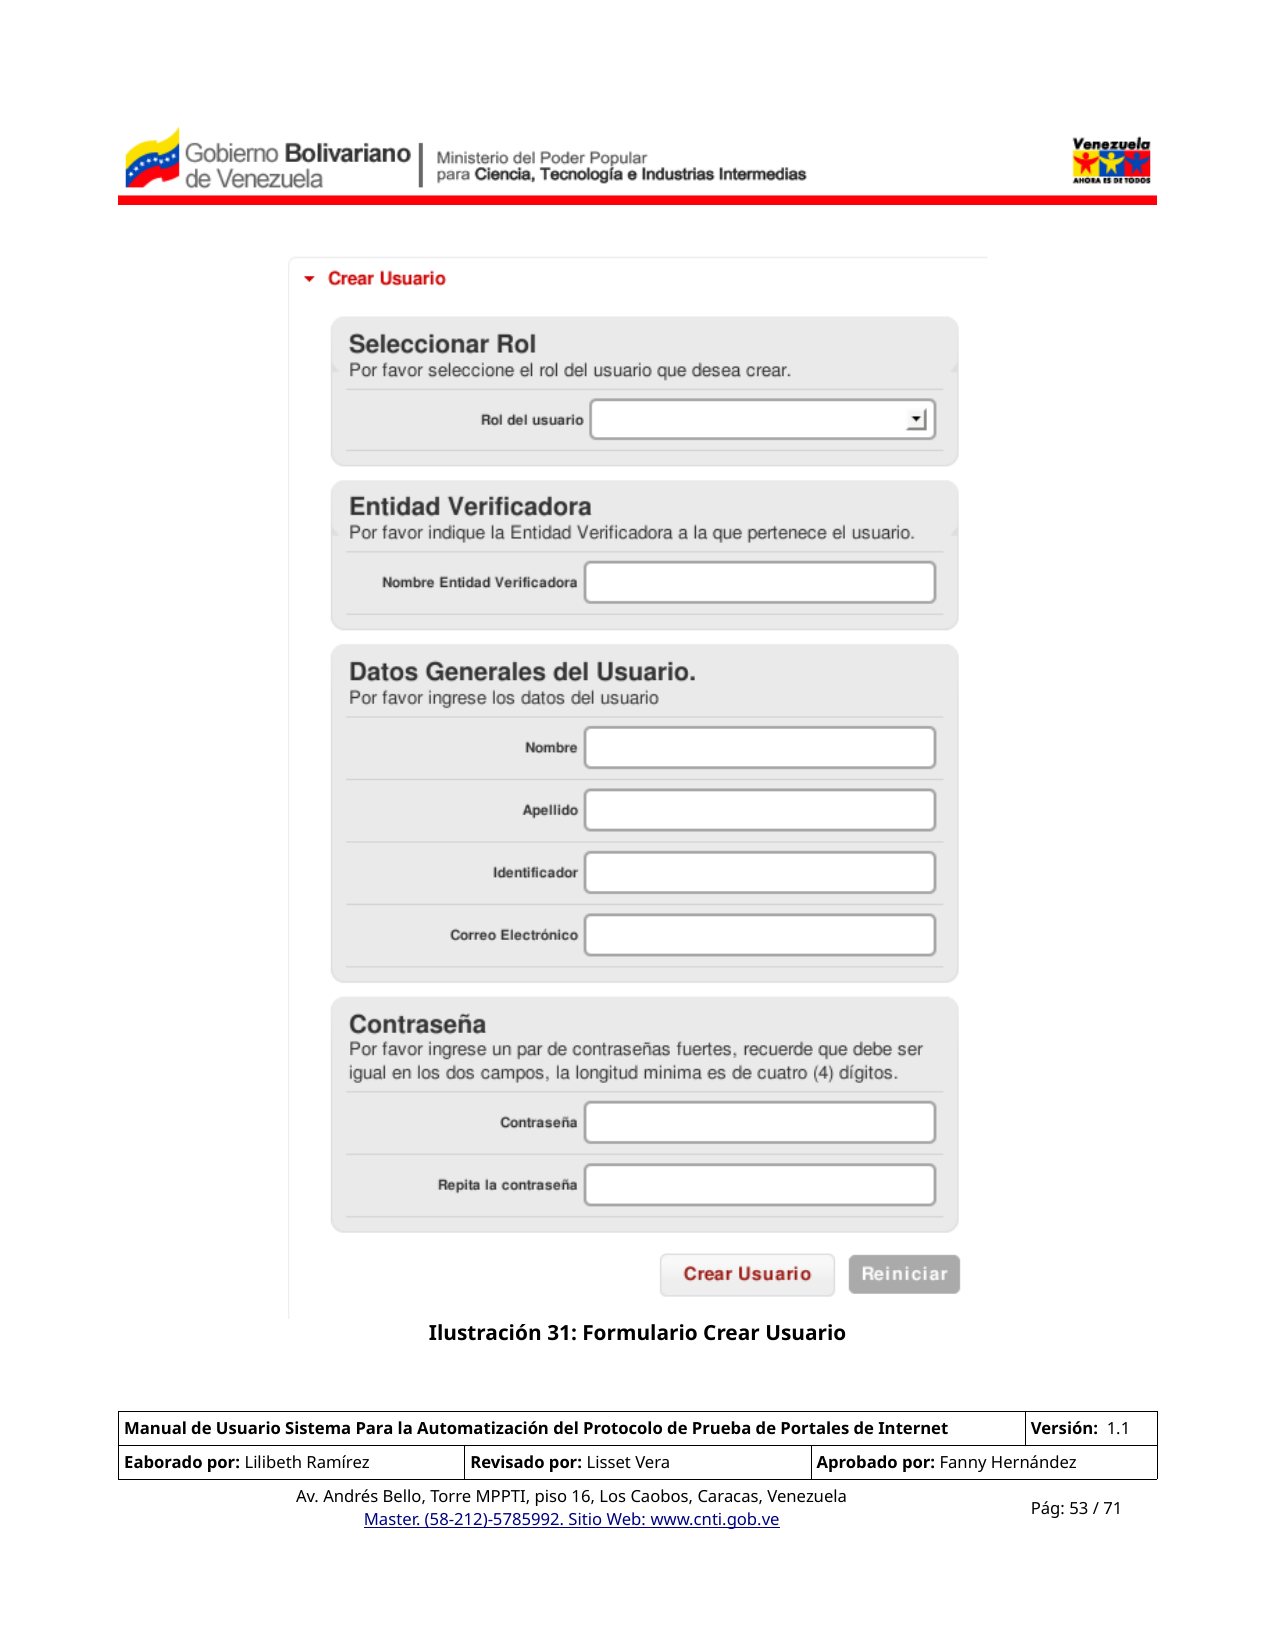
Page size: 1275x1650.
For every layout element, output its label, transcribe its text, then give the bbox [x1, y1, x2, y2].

text Ilustración 31: Formulario Crear Usuario [288, 1319, 987, 1347]
picture [288, 250, 988, 1319]
picture [118, 119, 1157, 205]
